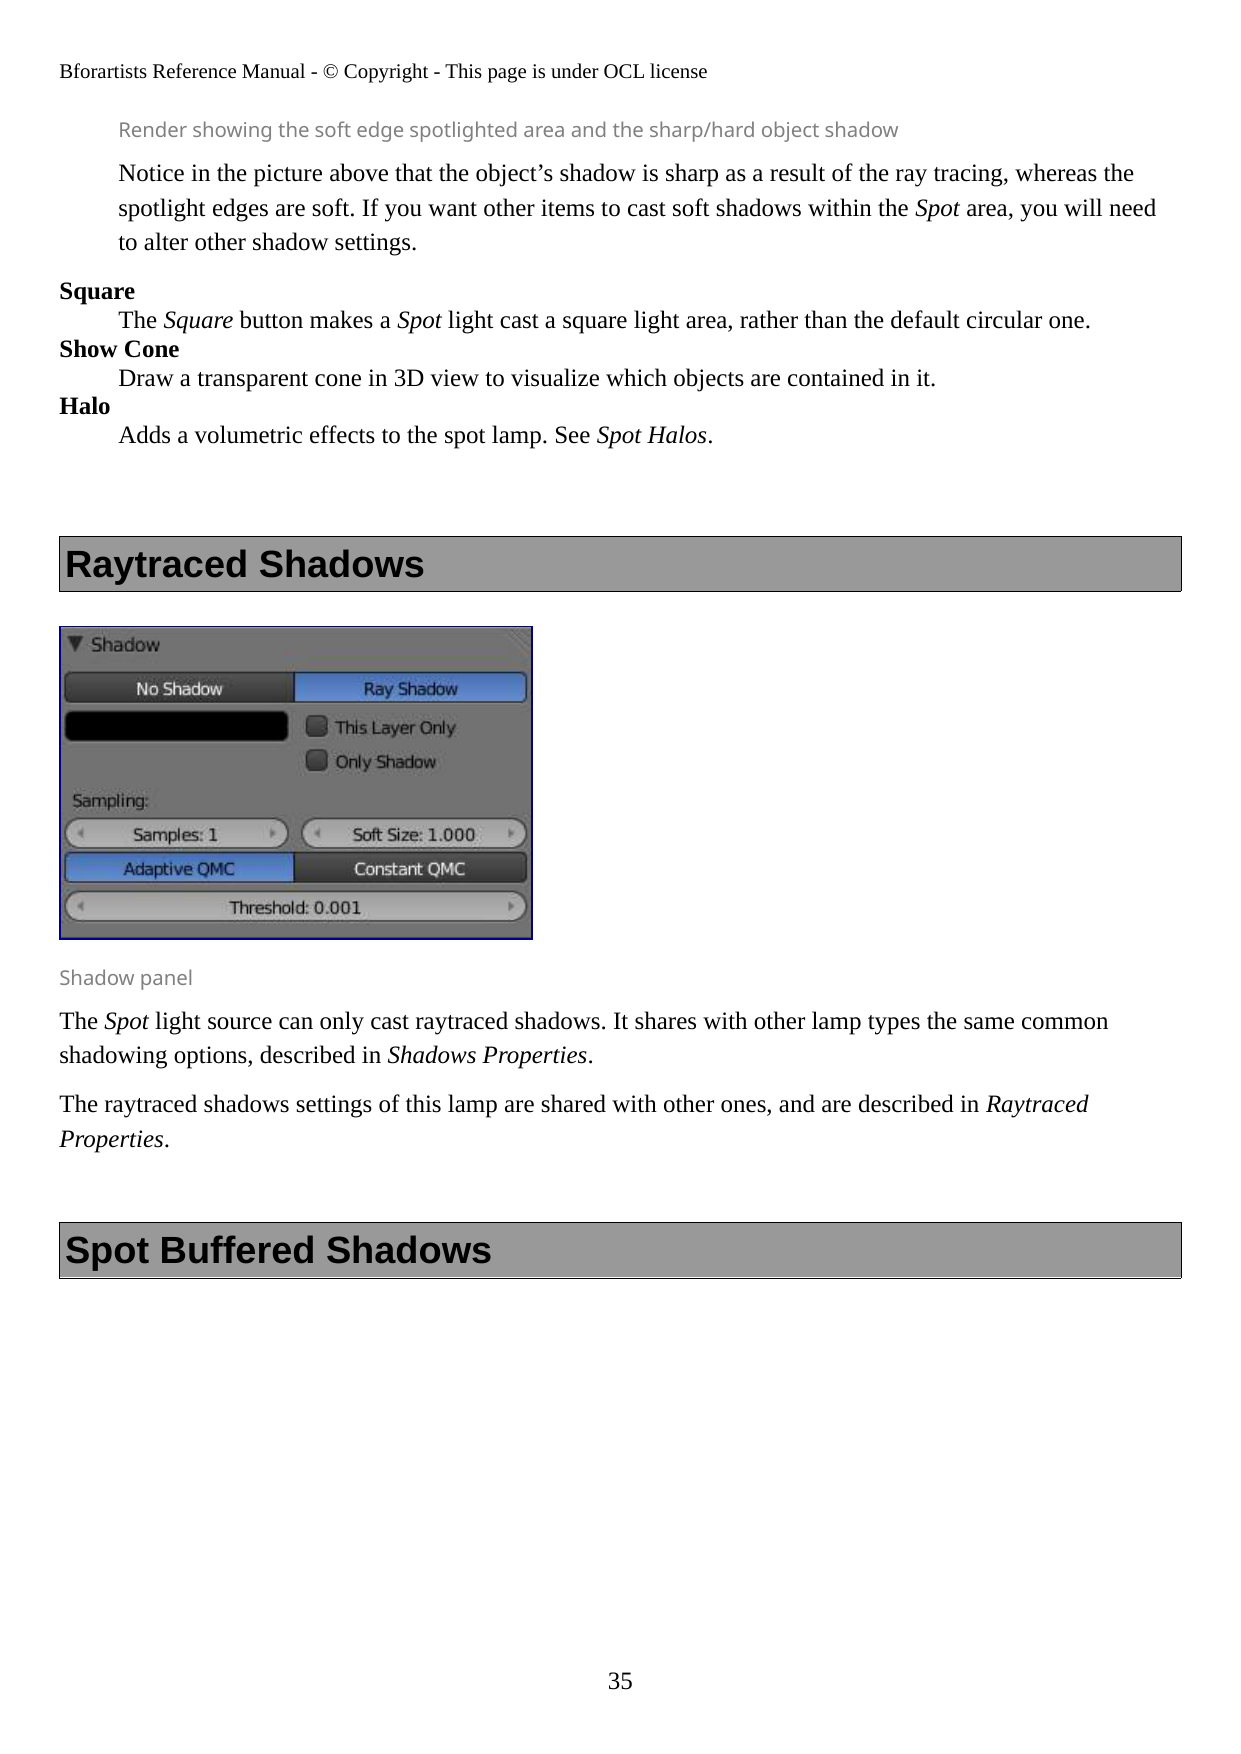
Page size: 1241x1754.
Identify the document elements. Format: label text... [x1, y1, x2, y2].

list The Square button makes a Spot light cast a square light area, rather than the default circular one. [118, 305, 1181, 334]
text The raytraced shadows settings of this lamp are shared with other ones, and are described in Raytraced Properties. [59, 1089, 1181, 1153]
subtitle Halo [59, 391, 1181, 420]
subtitle Square [59, 276, 1181, 305]
text The Spot light source can only cast raytraced shadows. It shares with other lamp types the same common shadowing options, described in Shadows Properties. [59, 1006, 1181, 1069]
table_header Spot Buffered Shadows [60, 1223, 1181, 1277]
text Notice in the picture above that the object’s shadow is sharp as a result of the ray tracing, whereas the spotlight edges are soft. If you want other items to cast soft shadows within the Spot area, you will need to alter other shadow settings. [118, 158, 1181, 256]
subtitle Show Cone [59, 334, 1181, 363]
text Render showing the soft edge spotlighted area and the sharp/hard object shadow [118, 113, 1181, 144]
text Shadow panel [59, 960, 1181, 991]
picture [61, 627, 531, 938]
list Draw a transparent cone in 3D view to visualize which objects are contained in it. [118, 363, 1181, 391]
list Adds a volumetric effects to the spot lamp. See Spot Halos. [118, 420, 1181, 449]
table_header Raytraced Shadows [60, 537, 1181, 591]
